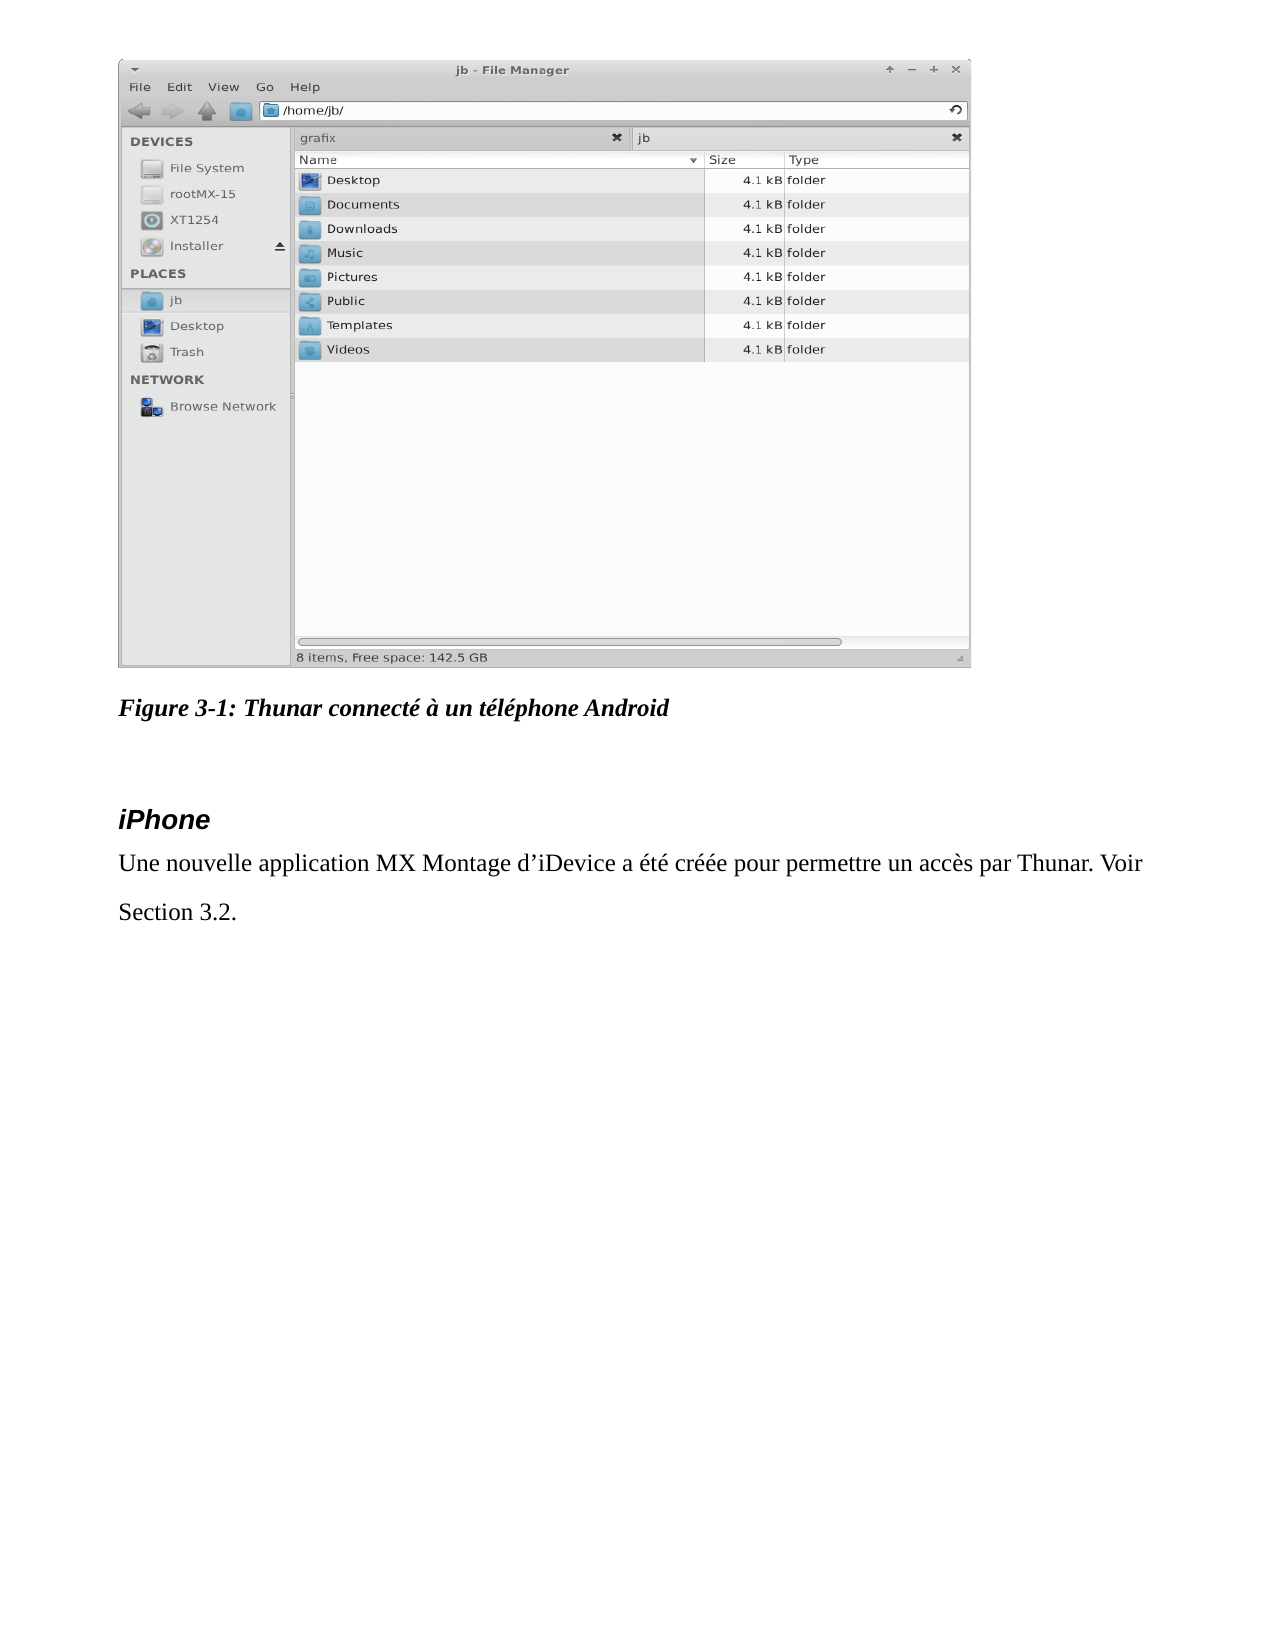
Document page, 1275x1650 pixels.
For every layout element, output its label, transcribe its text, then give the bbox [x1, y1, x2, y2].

subtitle iPhone [118, 803, 1216, 835]
picture [118, 59, 972, 668]
text Figure 3-1: Thunar connecté à un téléphone Android [118, 693, 1216, 722]
text Section 3.2. [118, 897, 1216, 926]
text Une nouvelle application MX Montage d’iDevice a été créée pour permettre un accès par Thunar. Voir [118, 848, 1216, 877]
